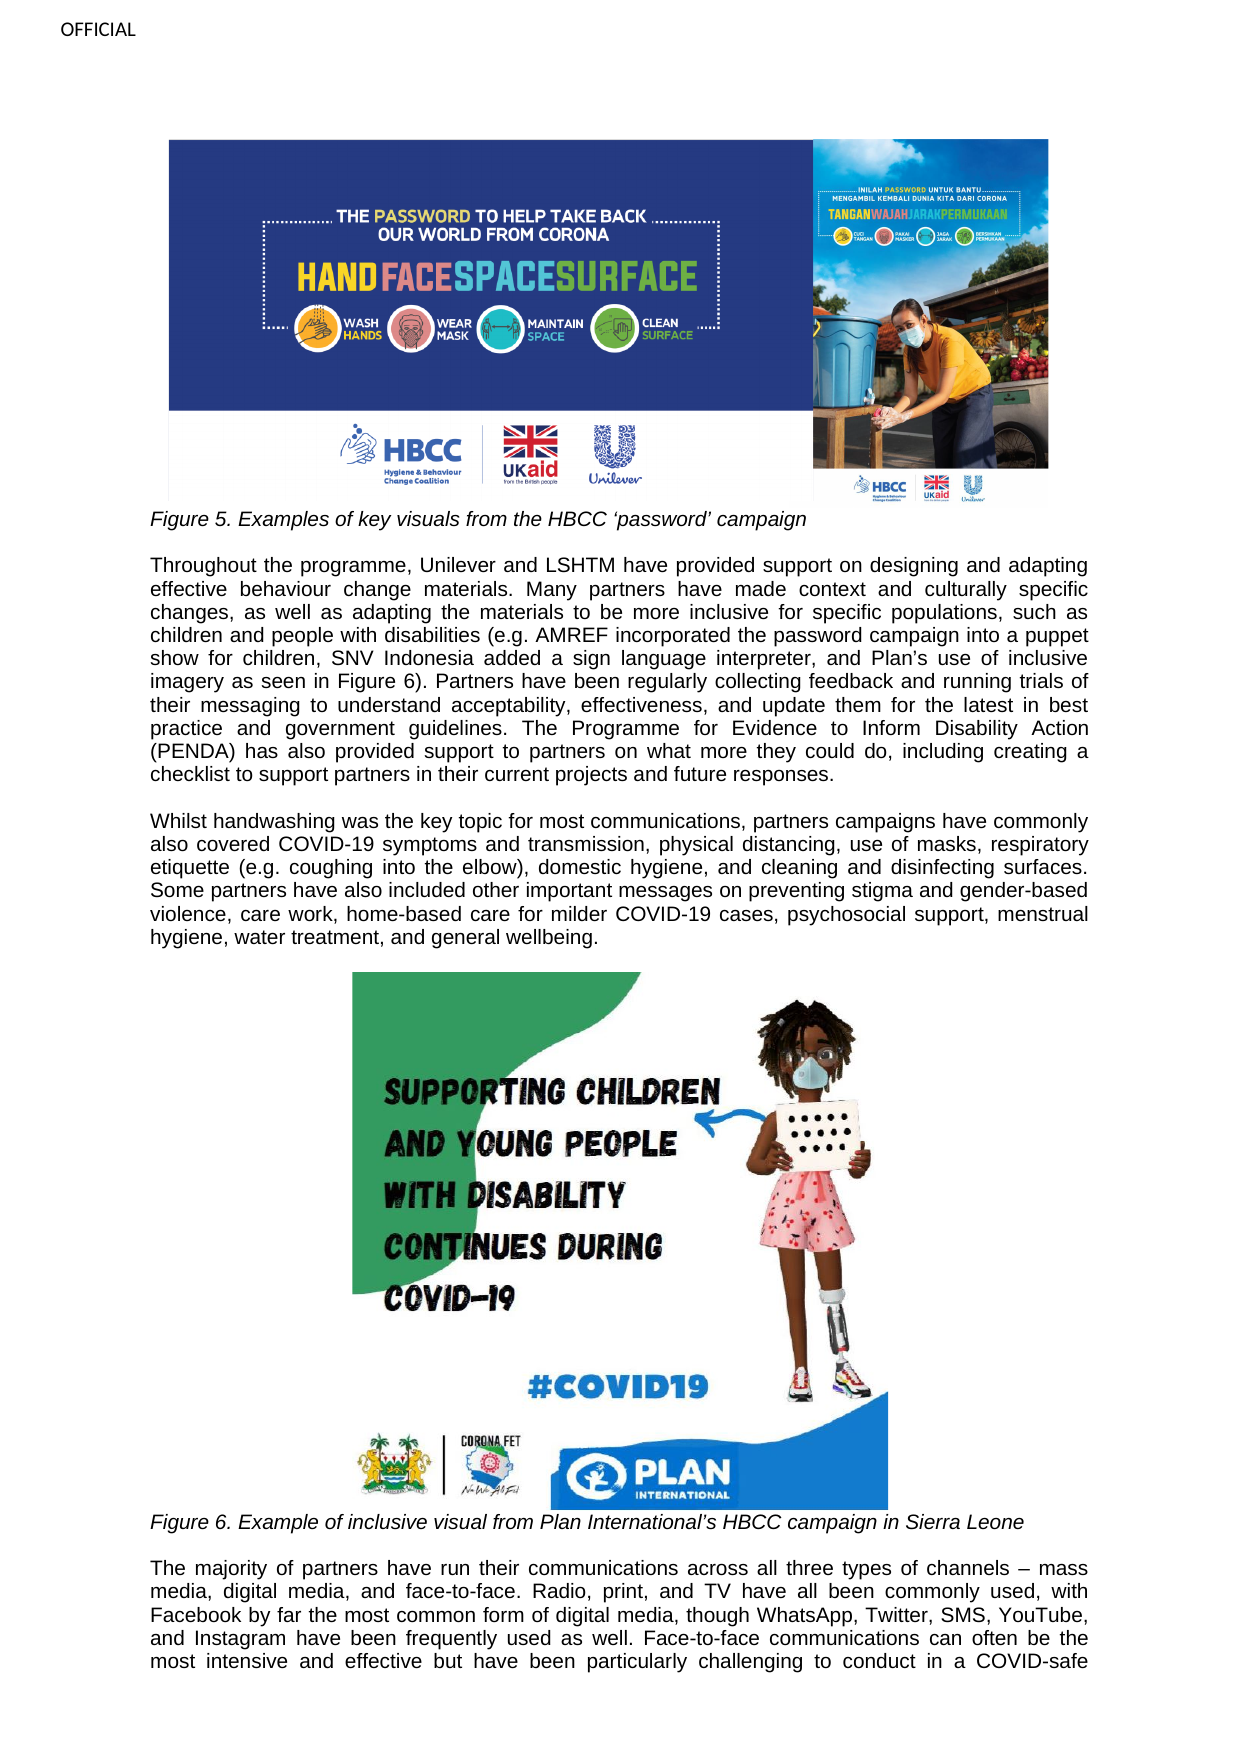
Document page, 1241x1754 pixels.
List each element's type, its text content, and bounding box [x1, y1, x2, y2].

text Figure 5. Examples of key visuals from the HBCC ‘password’ campaign [150, 125, 1090, 531]
picture [352, 972, 889, 1511]
text Throughout the programme, Unilever and LSHTM have provided support on designing and adapting effective behaviour change materials. Many partners have made context and culturally specific changes, as well as adapting the materials to be more inclusive for specific populations, such as children and people with disabilities (e.g. AMREF incorporated the password campaign into a puppet show for children, SNV Indonesia added a sign language interpreter, and Plan’s use of inclusive imagery as seen in Figure 6). Partners have been regularly collecting feedback and running trials of their messaging to understand acceptability, effectiveness, and update them for the latest in best practice and government guidelines. The Programme for Evidence to Inform Disability Action (PENDA) has also provided support to partners on what more they could do, including creating a checklist to support partners in their current projects and future responses. [150, 554, 1090, 786]
text Whilst handwashing was the key topic for most communications, partners campaigns have commonly also covered COVID-19 symptoms and transmission, physical distancing, use of masks, respiratory etiquette (e.g. coughing into the elbow), domestic hygiene, and cleaning and disinfecting surfaces. Some partners have also included other important messages on preventing stigma and gender-based violence, care work, home-based care for milder COVID-19 cases, psychosocial support, menstrual hygiene, water treatment, and general wellbeing. [150, 809, 1090, 949]
text The majority of partners have run their communications across all three types of channels – mass media, digital media, and face-to-face. Radio, print, and TV have all been commonly used, with Facebook by far the most common form of digital media, though WhatsApp, Twitter, SMS, YouTube, and Instagram have been frequently used as well. Face-to-face communications can often be the most intensive and effective but have been particularly challenging to conduct in a COVID-safe [150, 1557, 1090, 1673]
text Figure 6. Example of inclusive visual from Plan International’s HBCC campaign in Sierra Leone [150, 1510, 1090, 1533]
